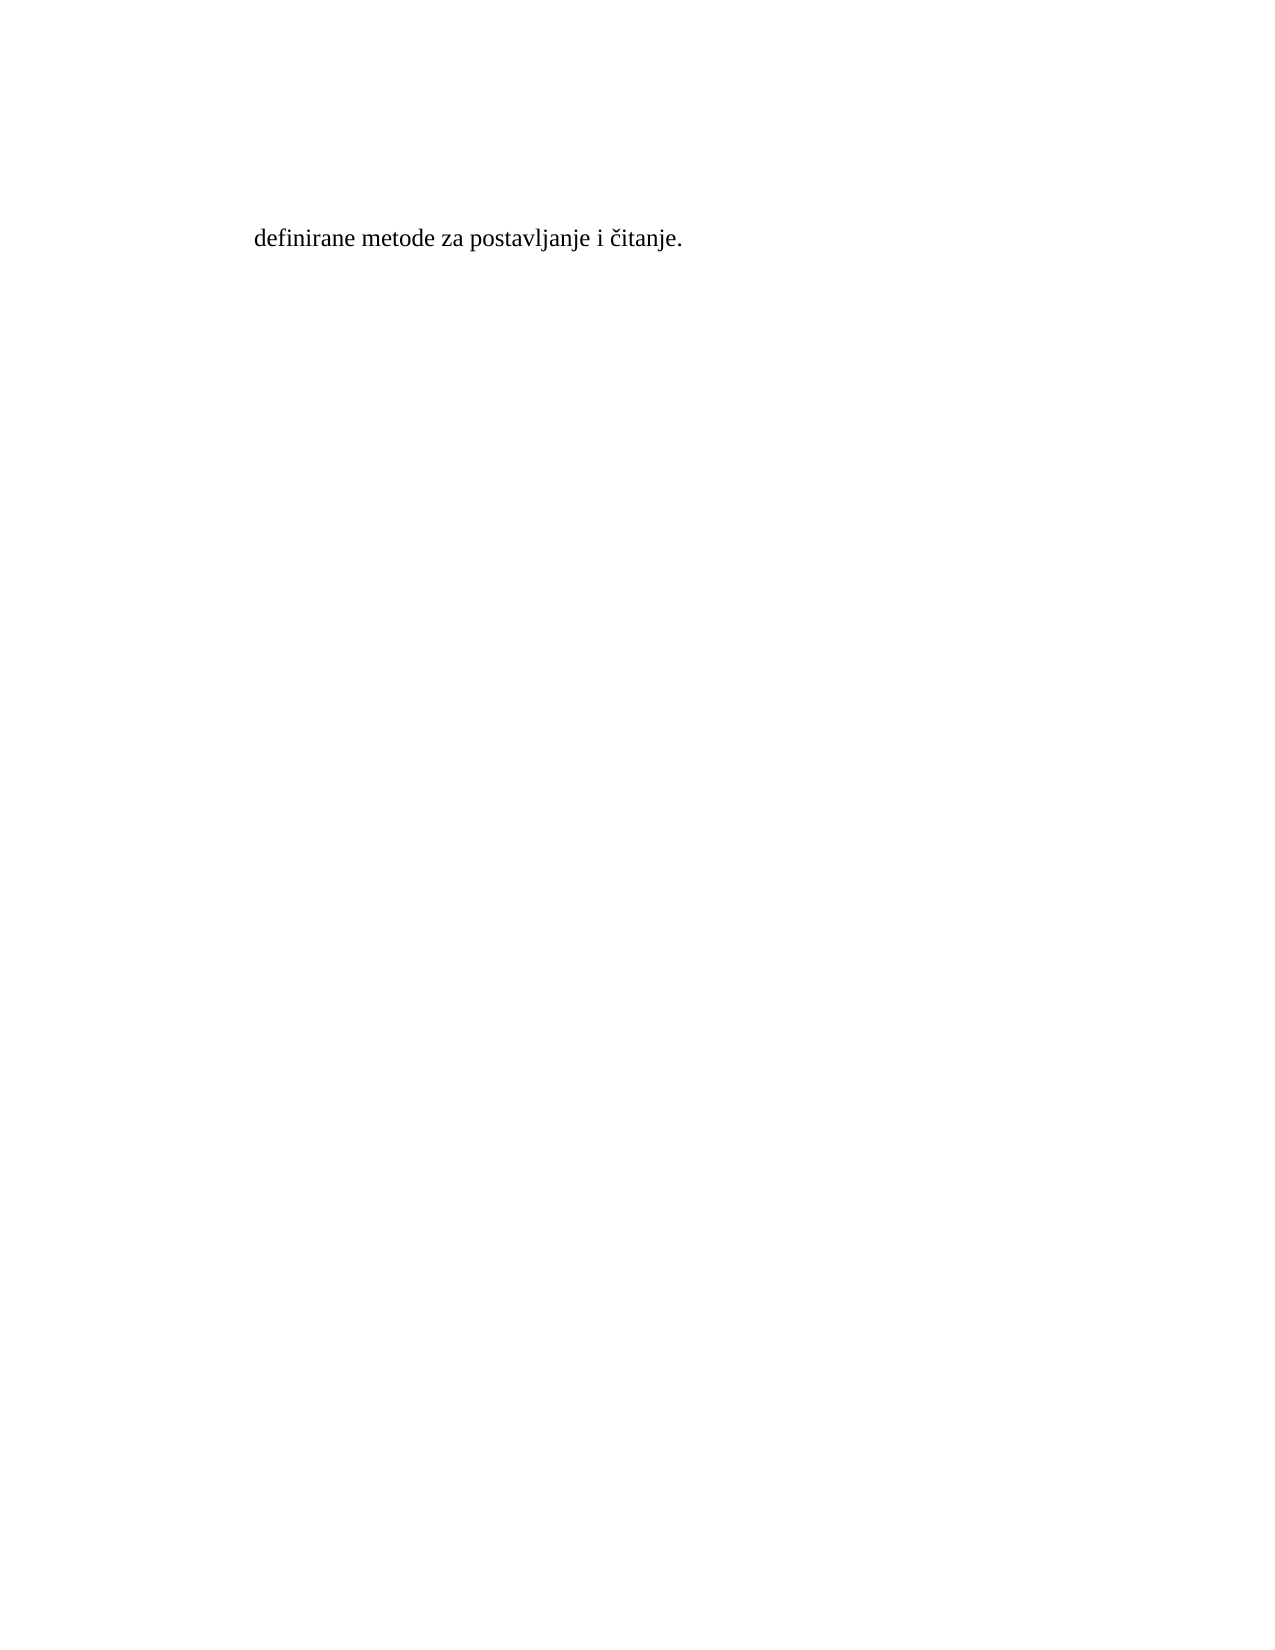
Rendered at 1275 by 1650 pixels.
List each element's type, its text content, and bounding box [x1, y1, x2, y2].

text definirane metode za postavljanje i čitanje. [254, 223, 1127, 251]
